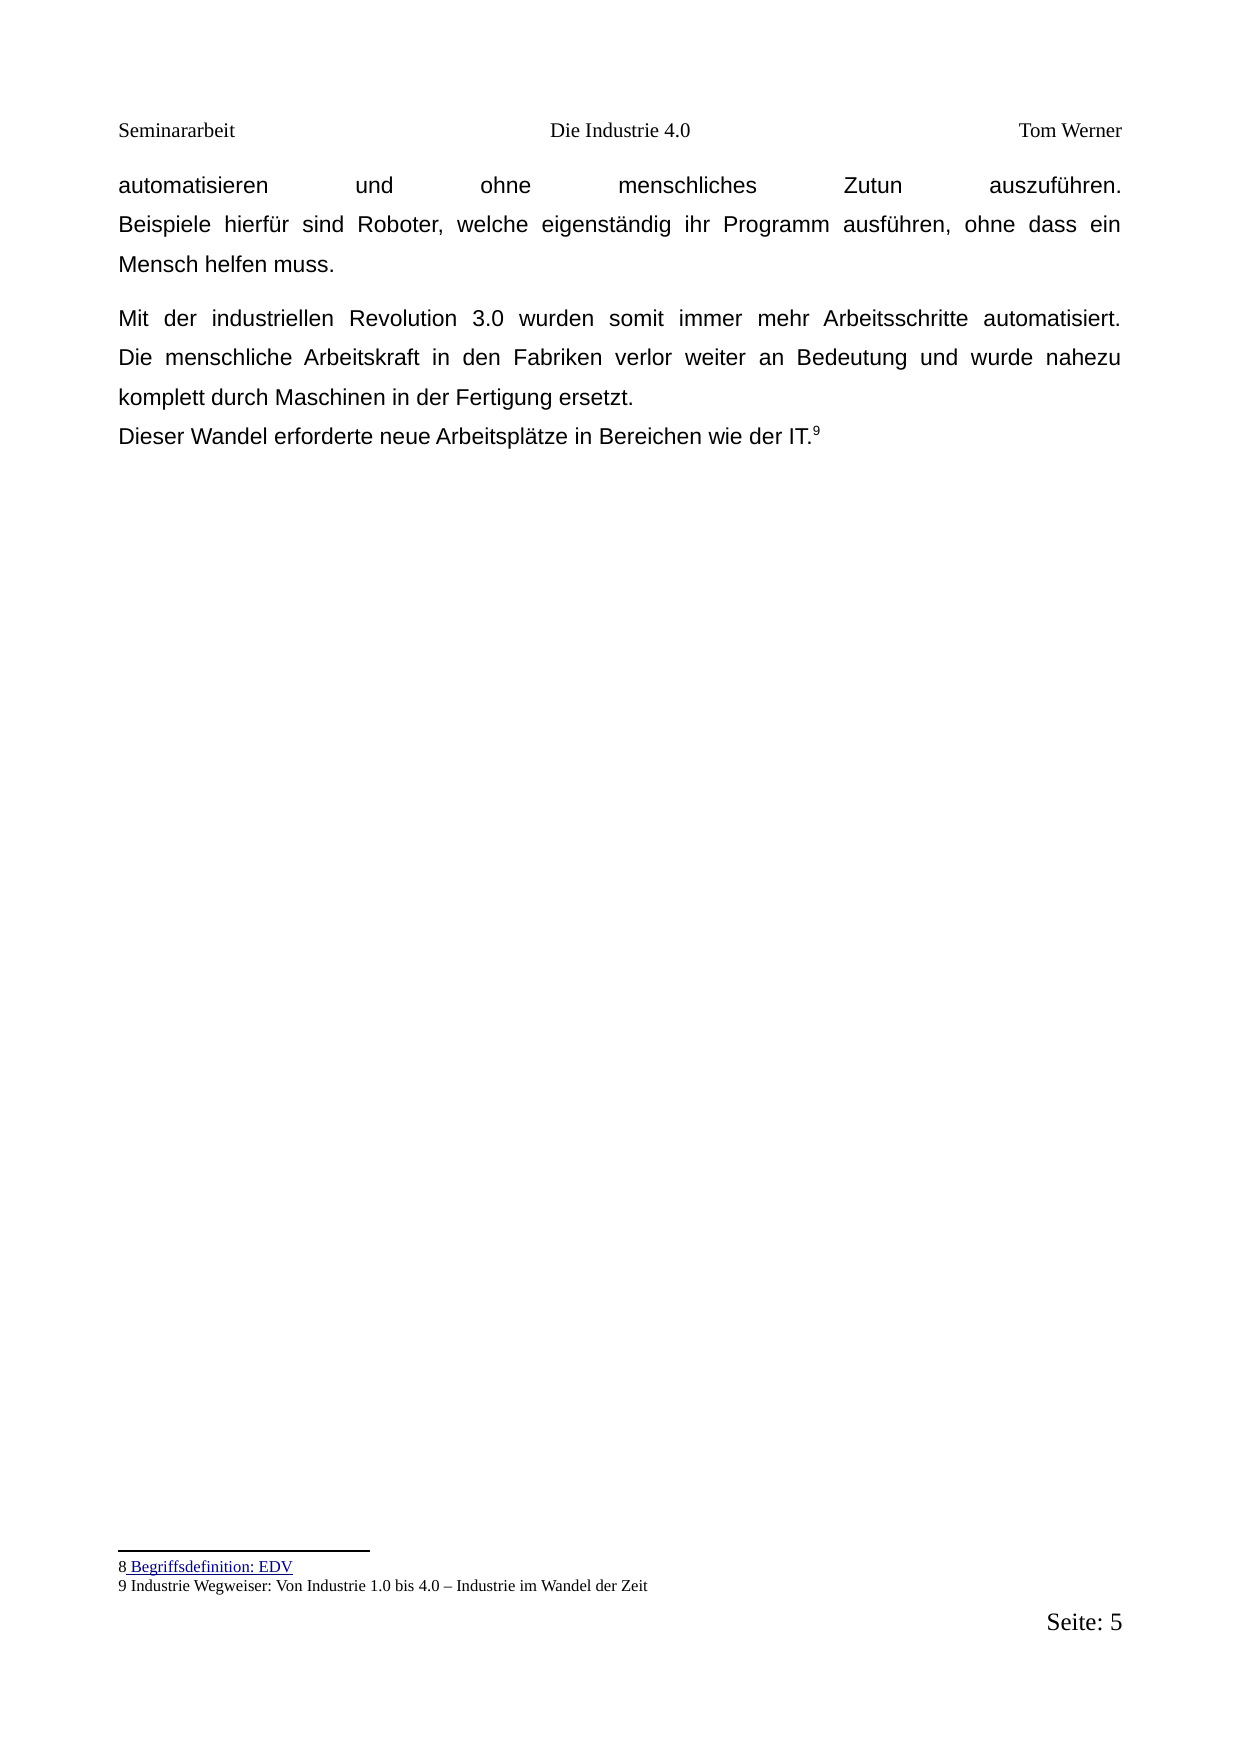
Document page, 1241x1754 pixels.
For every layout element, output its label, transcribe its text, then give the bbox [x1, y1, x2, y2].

text automatisieren und ohne menschliches Zutun auszuführen. Beispiele hierfür sind Roboter, welche eigenständig ihr Programm ausführen, ohne dass ein Mensch helfen muss. [118, 172, 1122, 277]
text Begriffsdefinition: EDV [118, 1557, 1122, 1576]
text Mit der industriellen Revolution 3.0 wurden somit immer mehr Arbeitsschritte automatisiert. Die menschliche Arbeitskraft in den Fabriken verlor weiter an Bedeutung und wurde nahezu komplett durch Maschinen in der Fertigung ersetzt. Dieser Wandel erforderte neue Arbeitsplätze in Bereichen wie der IT. [118, 305, 1122, 449]
text Industrie Wegweiser: Von Industrie 1.0 bis 4.0 – Industrie im Wandel der Zeit [118, 1576, 1122, 1595]
